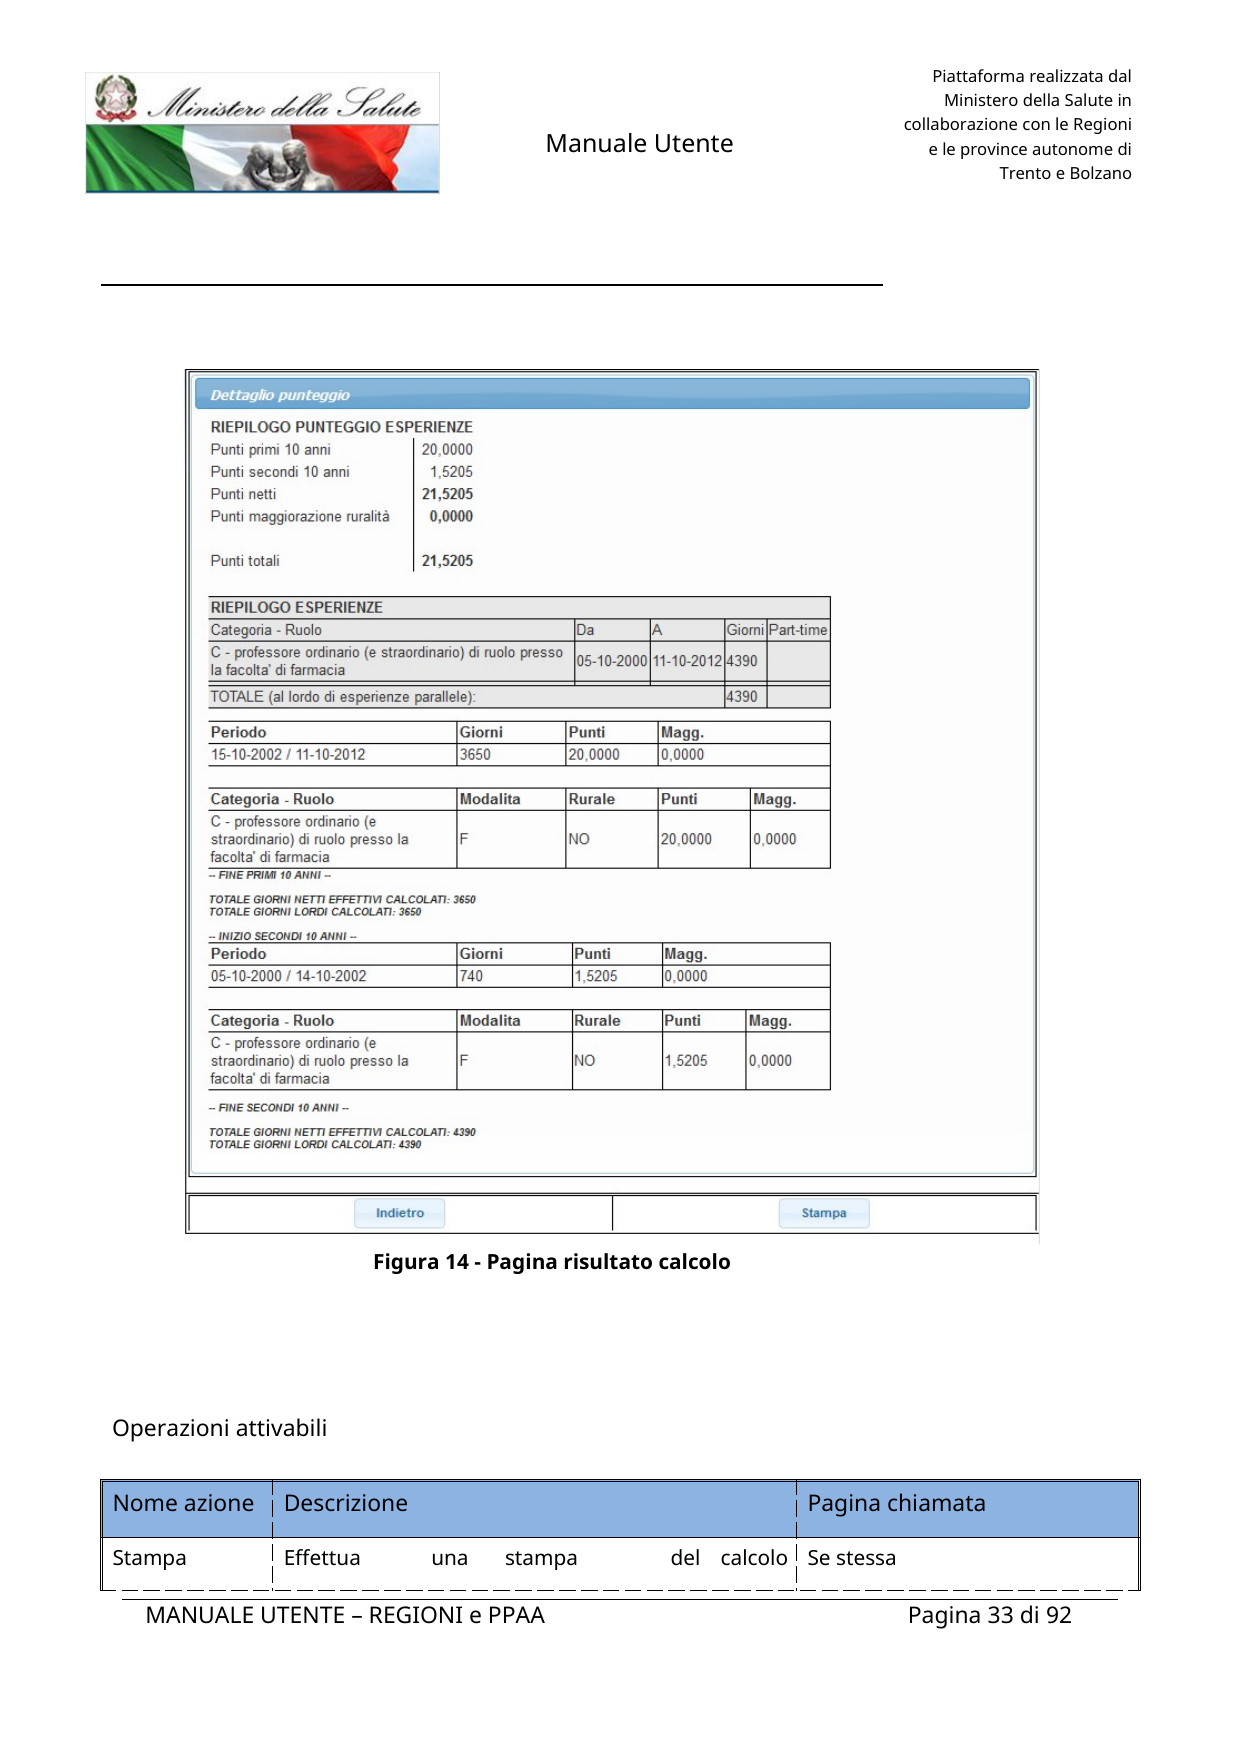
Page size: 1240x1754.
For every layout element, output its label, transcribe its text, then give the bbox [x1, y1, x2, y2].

table_header Descrizione [272, 1482, 670, 1537]
table_header Pagina chiamata [796, 1482, 1138, 1537]
table_header Nome azione [103, 1482, 272, 1537]
table_cell Se stessa [796, 1538, 1138, 1590]
table_cell calcolo [720, 1538, 796, 1590]
table_cell Effettua una stampa [272, 1538, 670, 1590]
text Operazioni attivabili [112, 1412, 1069, 1443]
table_cell del [670, 1538, 720, 1590]
table_header [720, 1482, 796, 1537]
table_cell Stampa [103, 1538, 272, 1590]
table_header [670, 1482, 720, 1537]
text Figura 14 - Pagina risultato calcolo [112, 1247, 997, 1276]
